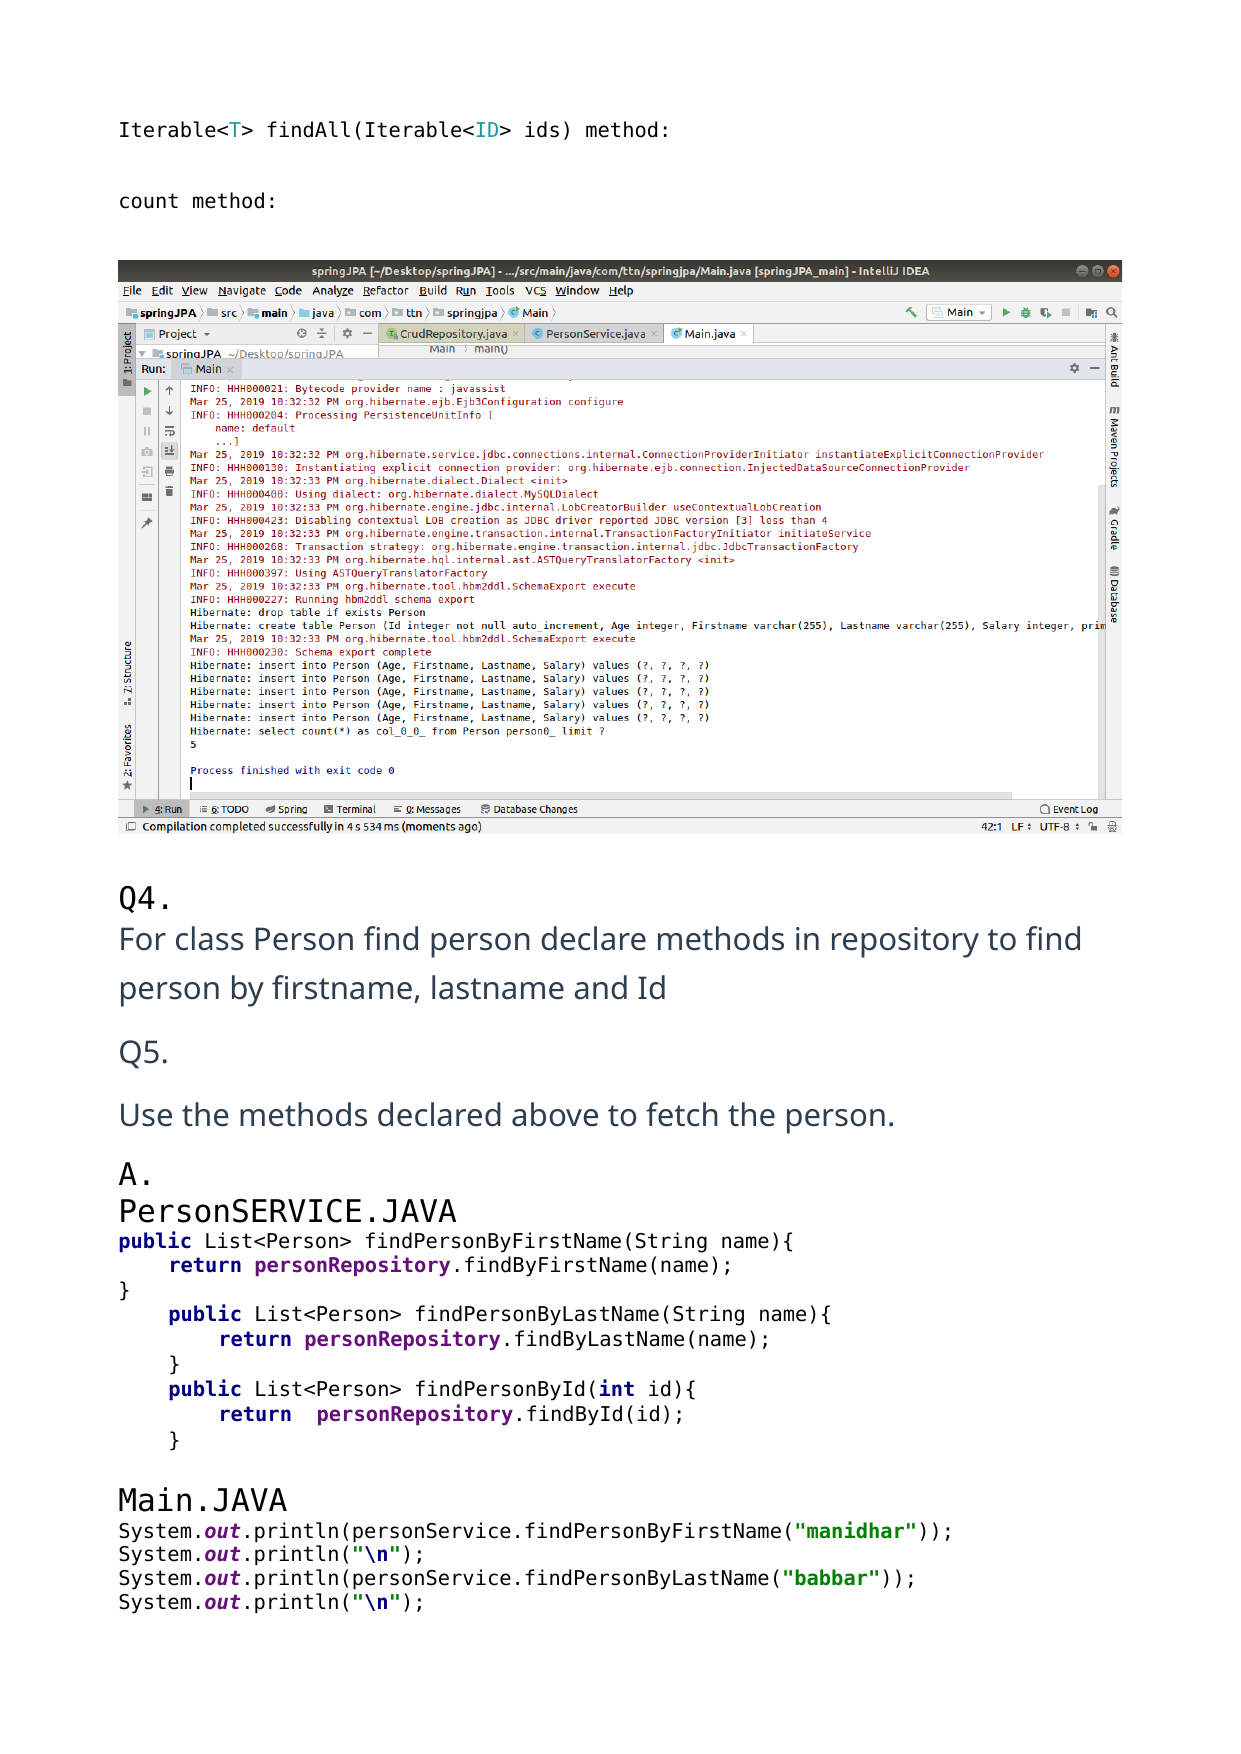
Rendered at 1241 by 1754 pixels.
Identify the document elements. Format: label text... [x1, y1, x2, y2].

text } [118, 1278, 1122, 1302]
picture [118, 260, 1123, 834]
text A. [118, 1157, 1122, 1193]
text System.out.println(personService.findPersonByFirstName("manidhar")); [118, 1519, 1122, 1543]
text For class Person find person declare methods in repository to find person by firstname, lastname and Id [118, 917, 1122, 1009]
text System.out.println(personService.findPersonByLastName("babbar")); [118, 1567, 1122, 1590]
text return personRepository.findByLastName(name); [118, 1327, 1122, 1352]
text return personRepository.findByFirstName(name); [118, 1253, 1122, 1278]
text return personRepository.findById(id); [118, 1403, 1122, 1428]
text } [118, 1352, 1122, 1378]
text public List<Person> findPersonByLastName(String name){ [118, 1302, 1122, 1327]
text System.out.println("\n"); [118, 1543, 1122, 1567]
text public List<Person> findPersonById(int id){ [118, 1378, 1122, 1403]
text count method: [118, 189, 1122, 213]
text Iterable<T> findAll(Iterable<ID> ids) method: [118, 118, 1122, 142]
text System.out.println("\n"); [118, 1590, 1122, 1614]
text PersonSERVICE.JAVA [118, 1193, 1122, 1229]
text Q4. [118, 881, 1122, 917]
text public List<Person> findPersonByFirstName(String name){ [118, 1229, 1122, 1253]
text Q5. [118, 1029, 1122, 1072]
text Use the methods declared above to fetch the person. [118, 1093, 1122, 1136]
text } [118, 1428, 1122, 1453]
text Main.JAVA [118, 1483, 1122, 1519]
